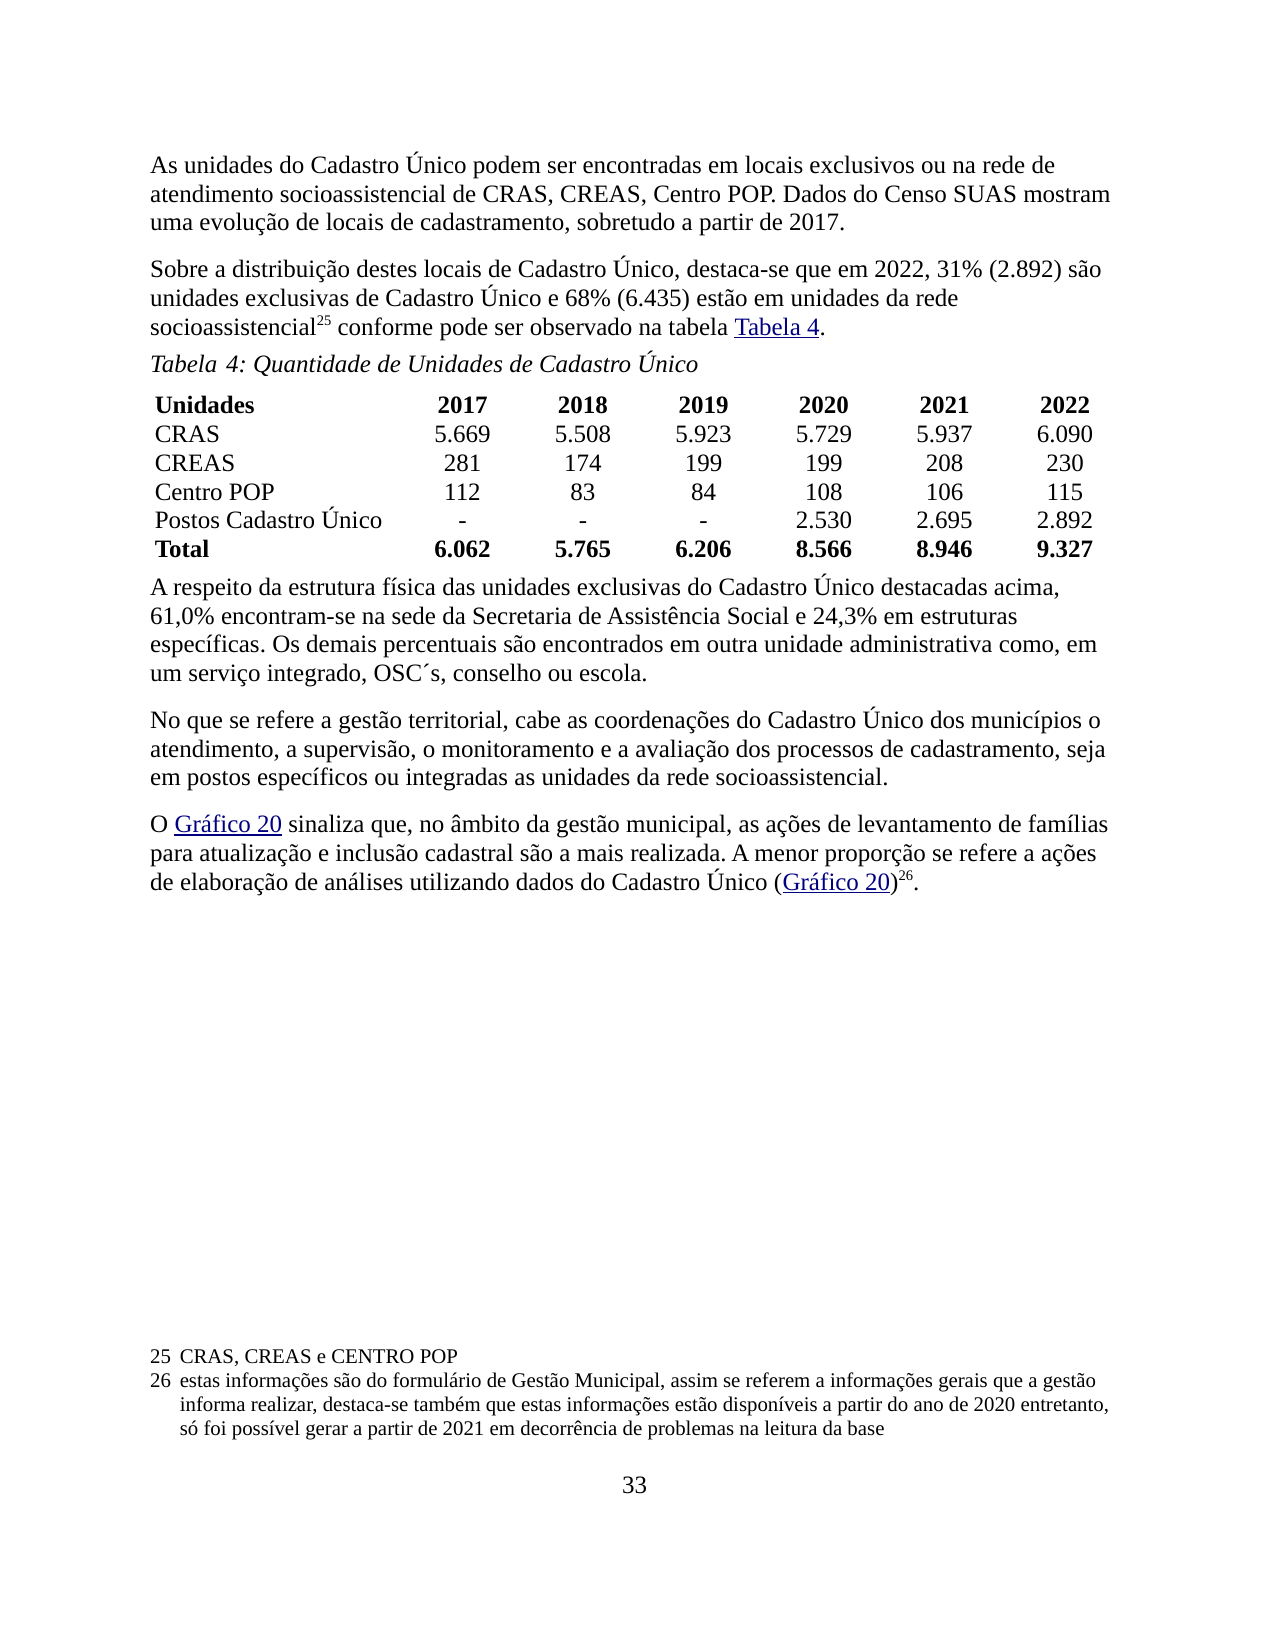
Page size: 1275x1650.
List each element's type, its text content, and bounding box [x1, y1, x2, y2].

table_cell 5.937 [884, 419, 1004, 448]
table_header 2017 [402, 391, 522, 419]
table_cell 5.508 [523, 419, 643, 448]
table_cell 6.090 [1005, 419, 1125, 448]
table_header 2022 [1005, 391, 1125, 419]
table_cell 108 [764, 477, 884, 506]
text Sobre a distribuição destes locais de Cadastro Único, destaca-se que em 2022, 31% (2.892) são unidades exclusivas de Cadastro Único e 68% (6.435) estão em unidades da rede socioassistencial conforme pode ser observado na tabela Tabela 4. [150, 254, 1125, 340]
table_cell Total [150, 534, 402, 563]
table_cell 2.892 [1005, 506, 1125, 534]
table_cell Centro POP [150, 477, 402, 506]
table_cell CRAS [150, 419, 402, 448]
table_cell 5.729 [764, 419, 884, 448]
table_cell 5.765 [523, 534, 643, 563]
table_header Unidades [150, 391, 402, 419]
table_cell 112 [402, 477, 522, 506]
table_header 2019 [643, 391, 763, 419]
table_cell 6.062 [402, 534, 522, 563]
table_header 2021 [884, 391, 1004, 419]
table_cell 115 [1005, 477, 1125, 506]
table_cell 2.530 [764, 506, 884, 534]
table_header Tabela 4: Quantidade de Unidades de Cadastro Único [150, 349, 1125, 563]
table_header 2018 [523, 391, 643, 419]
table_cell 230 [1005, 448, 1125, 477]
text A respeito da estrutura física das unidades exclusivas do Cadastro Único destacadas acima, 61,0% encontram-se na sede da Secretaria de Assistência Social e 24,3% em estruturas específicas. Os demais percentuais são encontrados em outra unidade administrativa como, em um serviço integrado, OSC´s, conselho ou escola. [150, 572, 1125, 687]
text estas informações são do formulário de Gestão Municipal, assim se referem a informações gerais que a gestão informa realizar, destaca-se também que estas informações estão disponíveis a partir do ano de 2020 entretanto, só foi possível gerar a partir de 2021 em decorrência de problemas na leitura da base [150, 1368, 1125, 1440]
table_cell Postos Cadastro Único [150, 506, 402, 534]
text O Gráfico 20 sinaliza que, no âmbito da gestão municipal, as ações de levantamento de famílias para atualização e inclusão cadastral são a mais realizada. A menor proporção se refere a ações de elaboração de análises utilizando dados do Cadastro Único (Gráfico 20). [150, 809, 1125, 895]
table_cell 8.946 [884, 534, 1004, 563]
text As unidades do Cadastro Único podem ser encontradas em locais exclusivos ou na rede de atendimento socioassistencial de CRAS, CREAS, Centro POP. Dados do Censo SUAS mostram uma evolução de locais de cadastramento, sobretudo a partir de 2017. [150, 150, 1125, 236]
table_cell - [402, 506, 522, 534]
table_cell CREAS [150, 448, 402, 477]
table_cell 5.923 [643, 419, 763, 448]
table_cell 208 [884, 448, 1004, 477]
table_cell - [643, 506, 763, 534]
table_cell 6.206 [643, 534, 763, 563]
table_header 2020 [764, 391, 884, 419]
table_cell 199 [764, 448, 884, 477]
table_cell 281 [402, 448, 522, 477]
table_cell 83 [523, 477, 643, 506]
table_cell 106 [884, 477, 1004, 506]
table_cell 8.566 [764, 534, 884, 563]
table_cell 5.669 [402, 419, 522, 448]
table_cell 2.695 [884, 506, 1004, 534]
table_cell 9.327 [1005, 534, 1125, 563]
text No que se refere a gestão territorial, cabe as coordenações do Cadastro Único dos municípios o atendimento, a supervisão, o monitoramento e a avaliação dos processos de cadastramento, seja em postos específicos ou integradas as unidades da rede socioassistencial. [150, 705, 1125, 791]
table_cell - [523, 506, 643, 534]
table_cell 84 [643, 477, 763, 506]
table_cell 174 [523, 448, 643, 477]
text CRAS, CREAS e CENTRO POP [150, 1344, 1125, 1368]
table_cell 199 [643, 448, 763, 477]
